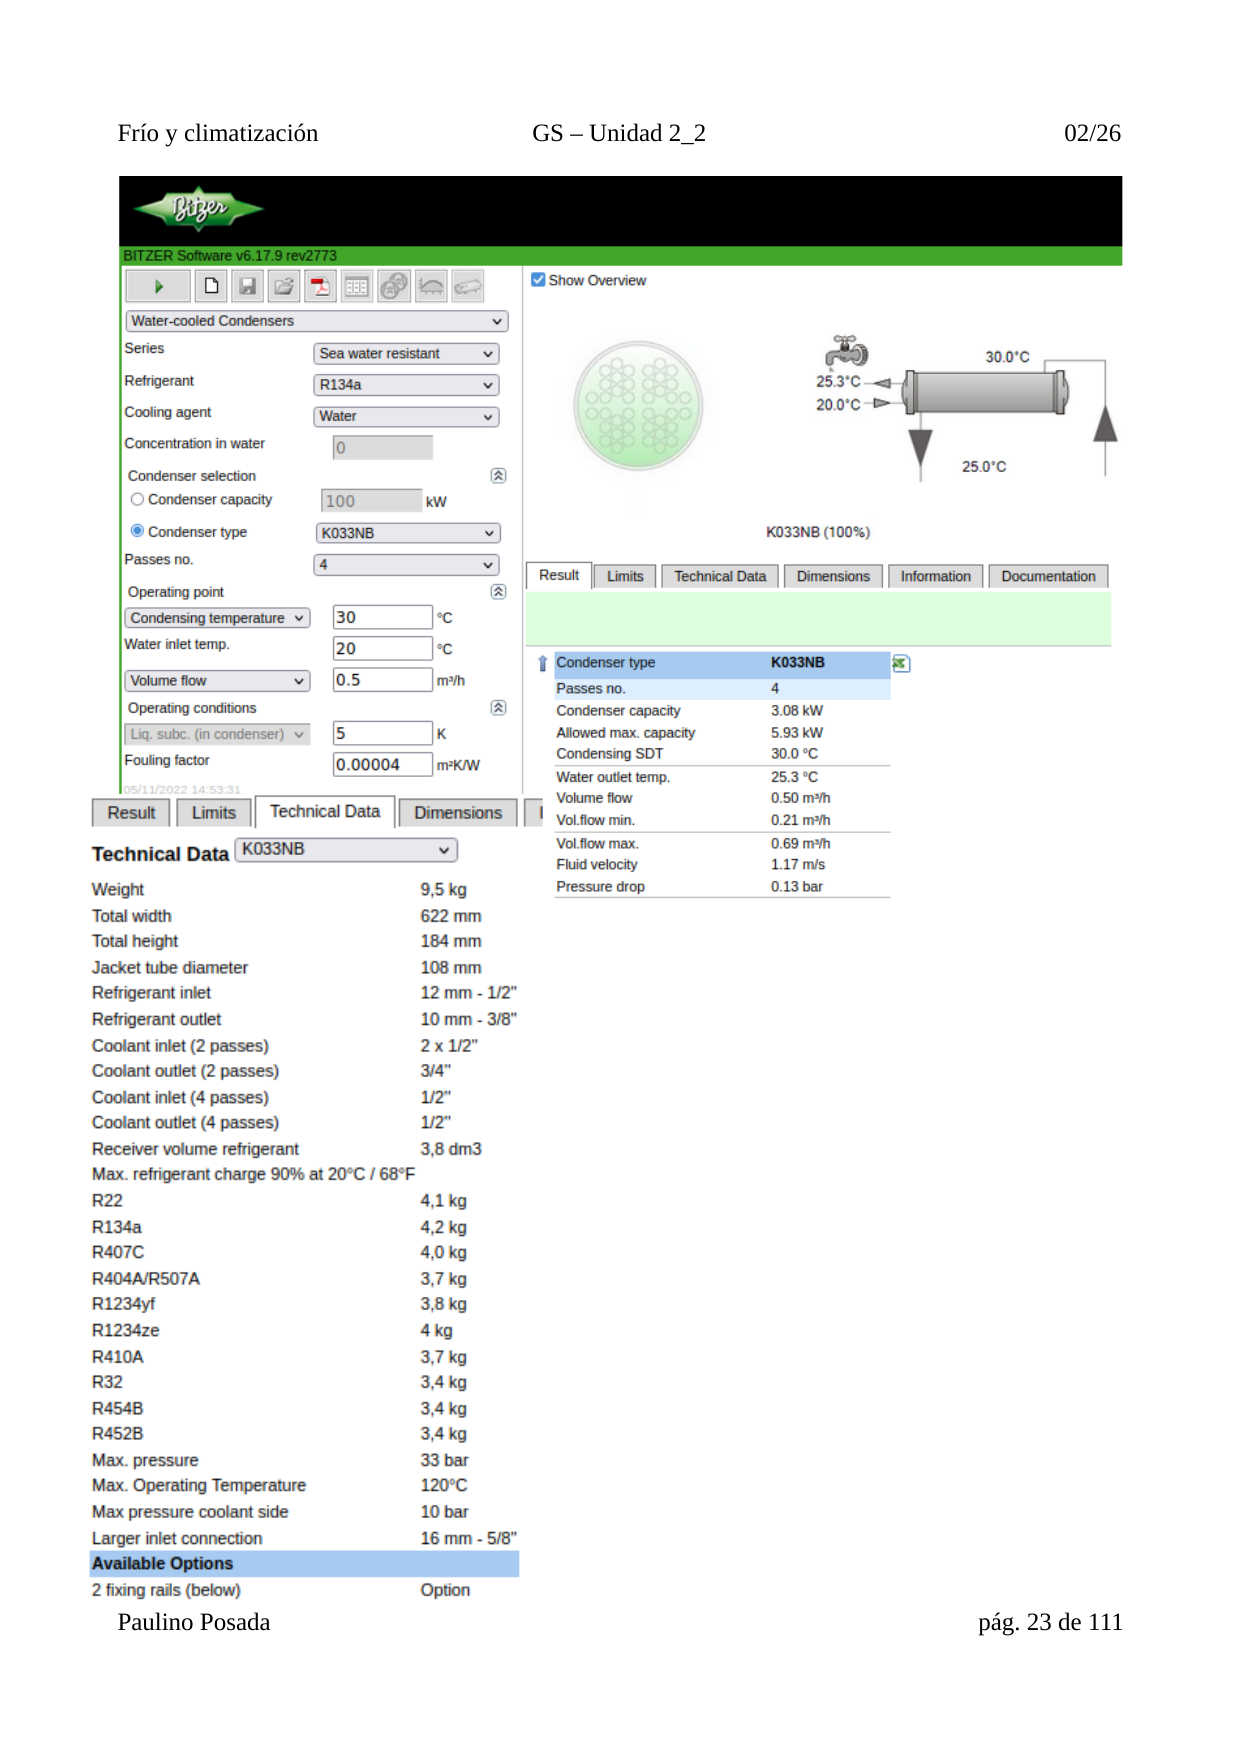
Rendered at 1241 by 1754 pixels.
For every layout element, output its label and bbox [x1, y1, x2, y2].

picture [89, 176, 1123, 1604]
